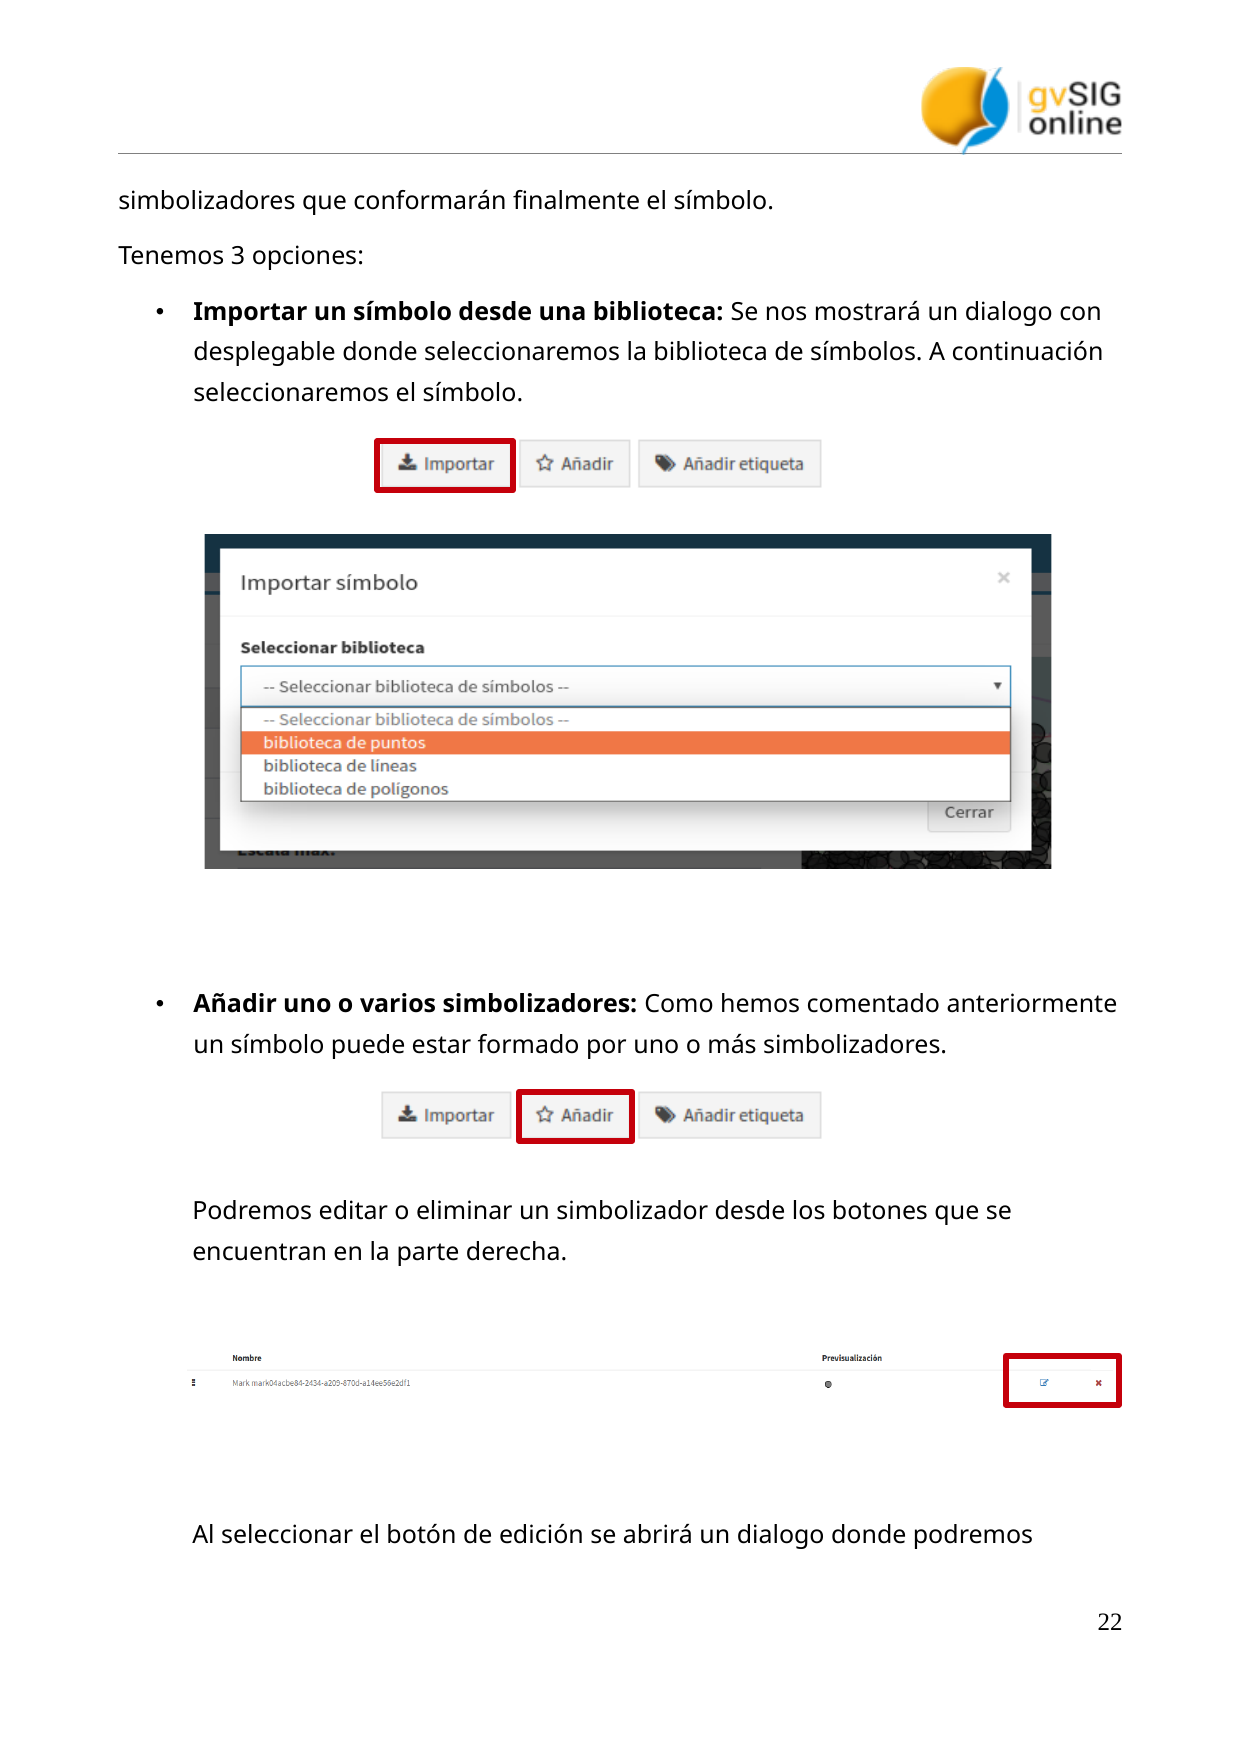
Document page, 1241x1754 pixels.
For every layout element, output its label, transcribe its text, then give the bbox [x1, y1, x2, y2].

text simbolizadores que conformarán finalmente el símbolo. [118, 182, 1122, 216]
picture [182, 1350, 1114, 1400]
picture [377, 432, 828, 499]
text Tenemos 3 opciones: [118, 238, 1122, 272]
picture [377, 1084, 828, 1150]
picture [921, 67, 1122, 155]
text Podremos editar o eliminar un simbolizador desde los botones que se encuentran en la parte derecha. [192, 1193, 1122, 1268]
text Al seleccionar el botón de edición se abrirá un dialogo donde podremos [192, 1517, 1122, 1551]
list Añadir uno o varios simbolizadores: Como hemos comentado anteriormente un símbolo puede estar formado por uno o más simbolizadores. [156, 986, 1122, 1061]
picture [204, 534, 1052, 869]
list Importar un símbolo desde una biblioteca: Se nos mostrará un dialogo con desplegable donde seleccionaremos la biblioteca de símbolos. A continuación seleccionaremos el símbolo. [156, 293, 1122, 409]
picture [380, 444, 510, 487]
picture [1009, 1359, 1114, 1400]
